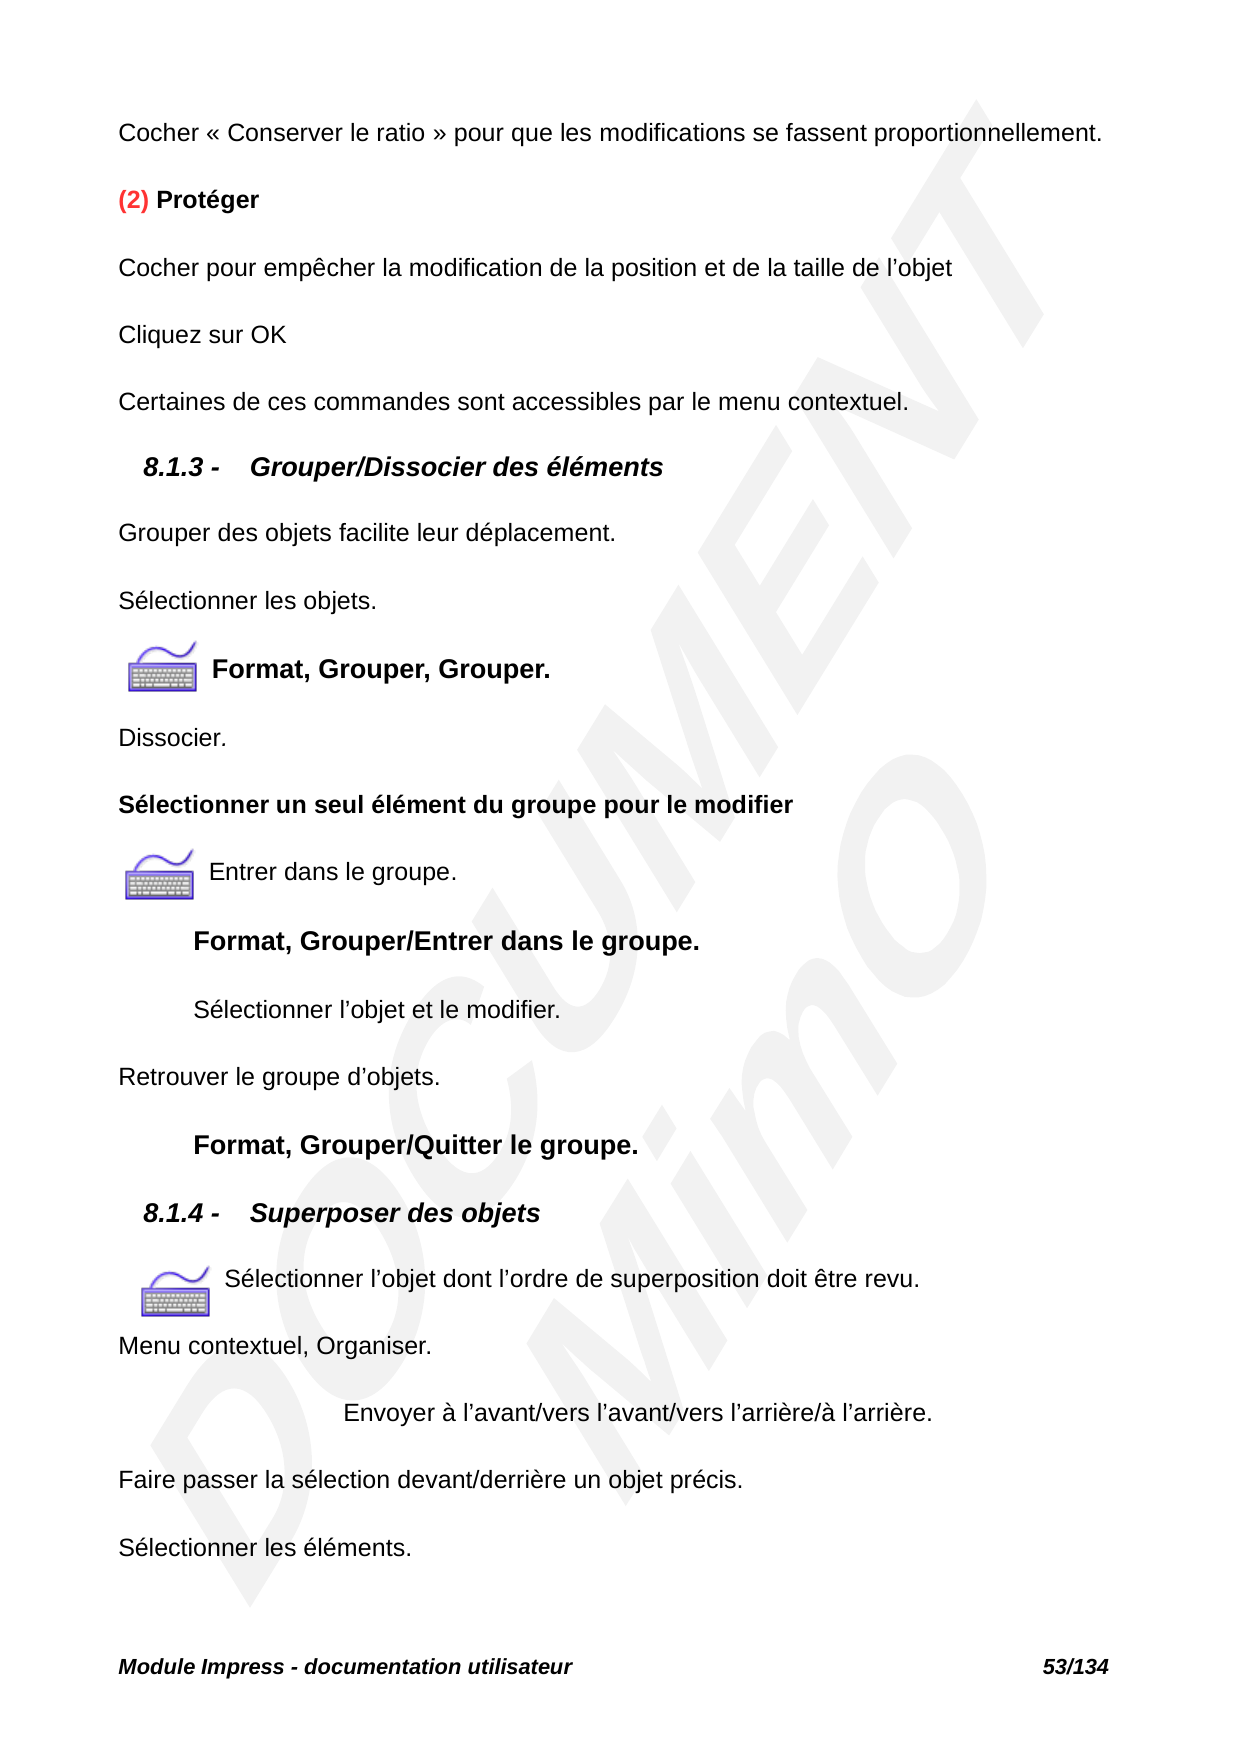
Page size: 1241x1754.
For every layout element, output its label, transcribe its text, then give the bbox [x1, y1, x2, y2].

text Envoyer à l’avant/vers l’avant/vers l’arrière/à l’arrière. [268, 1398, 1122, 1427]
text Grouper des objets facilite leur déplacement. [118, 518, 1122, 547]
text Retrouver le groupe d’objets. [118, 1062, 1122, 1091]
text Sélectionner l’objet dont l’ordre de superposition doit être revu. [213, 1264, 1122, 1293]
picture [121, 838, 197, 914]
picture [125, 631, 200, 706]
text Faire passer la sélection devant/derrière un objet précis. [118, 1465, 1122, 1494]
text Format, Grouper/Entrer dans le groupe. [118, 924, 1122, 956]
text Menu contextuel, Organiser. [118, 1331, 1122, 1360]
text Sélectionner les éléments. [118, 1532, 1122, 1561]
text Format, Grouper, Grouper. [200, 653, 1122, 684]
text Cliquez sur OK [118, 319, 1122, 349]
text Format, Grouper/Quitter le groupe. [118, 1129, 1122, 1160]
text Cocher « Conserver le ratio » pour que les modifications se fassent proportionnellement. [118, 118, 1122, 147]
text Sélectionner un seul élément du groupe pour le modifier [118, 790, 1122, 819]
text Cocher pour empêcher la modification de la position et de la taille de l’objet [118, 252, 1122, 281]
text Sélectionner l’objet et le modifier. [118, 995, 1122, 1024]
subtitle Superposer des objets [143, 1196, 1122, 1227]
text Certaines de ces commandes sont accessibles par le menu contextuel. [118, 387, 1122, 416]
text Dissocier. [118, 723, 1122, 752]
subtitle Grouper/Dissocier des éléments [143, 451, 1122, 482]
text Entrer dans le groupe. [197, 857, 1122, 886]
text Sélectionner les objets. [118, 586, 1122, 614]
text (2) Protéger [118, 185, 1122, 214]
picture [137, 1255, 213, 1331]
